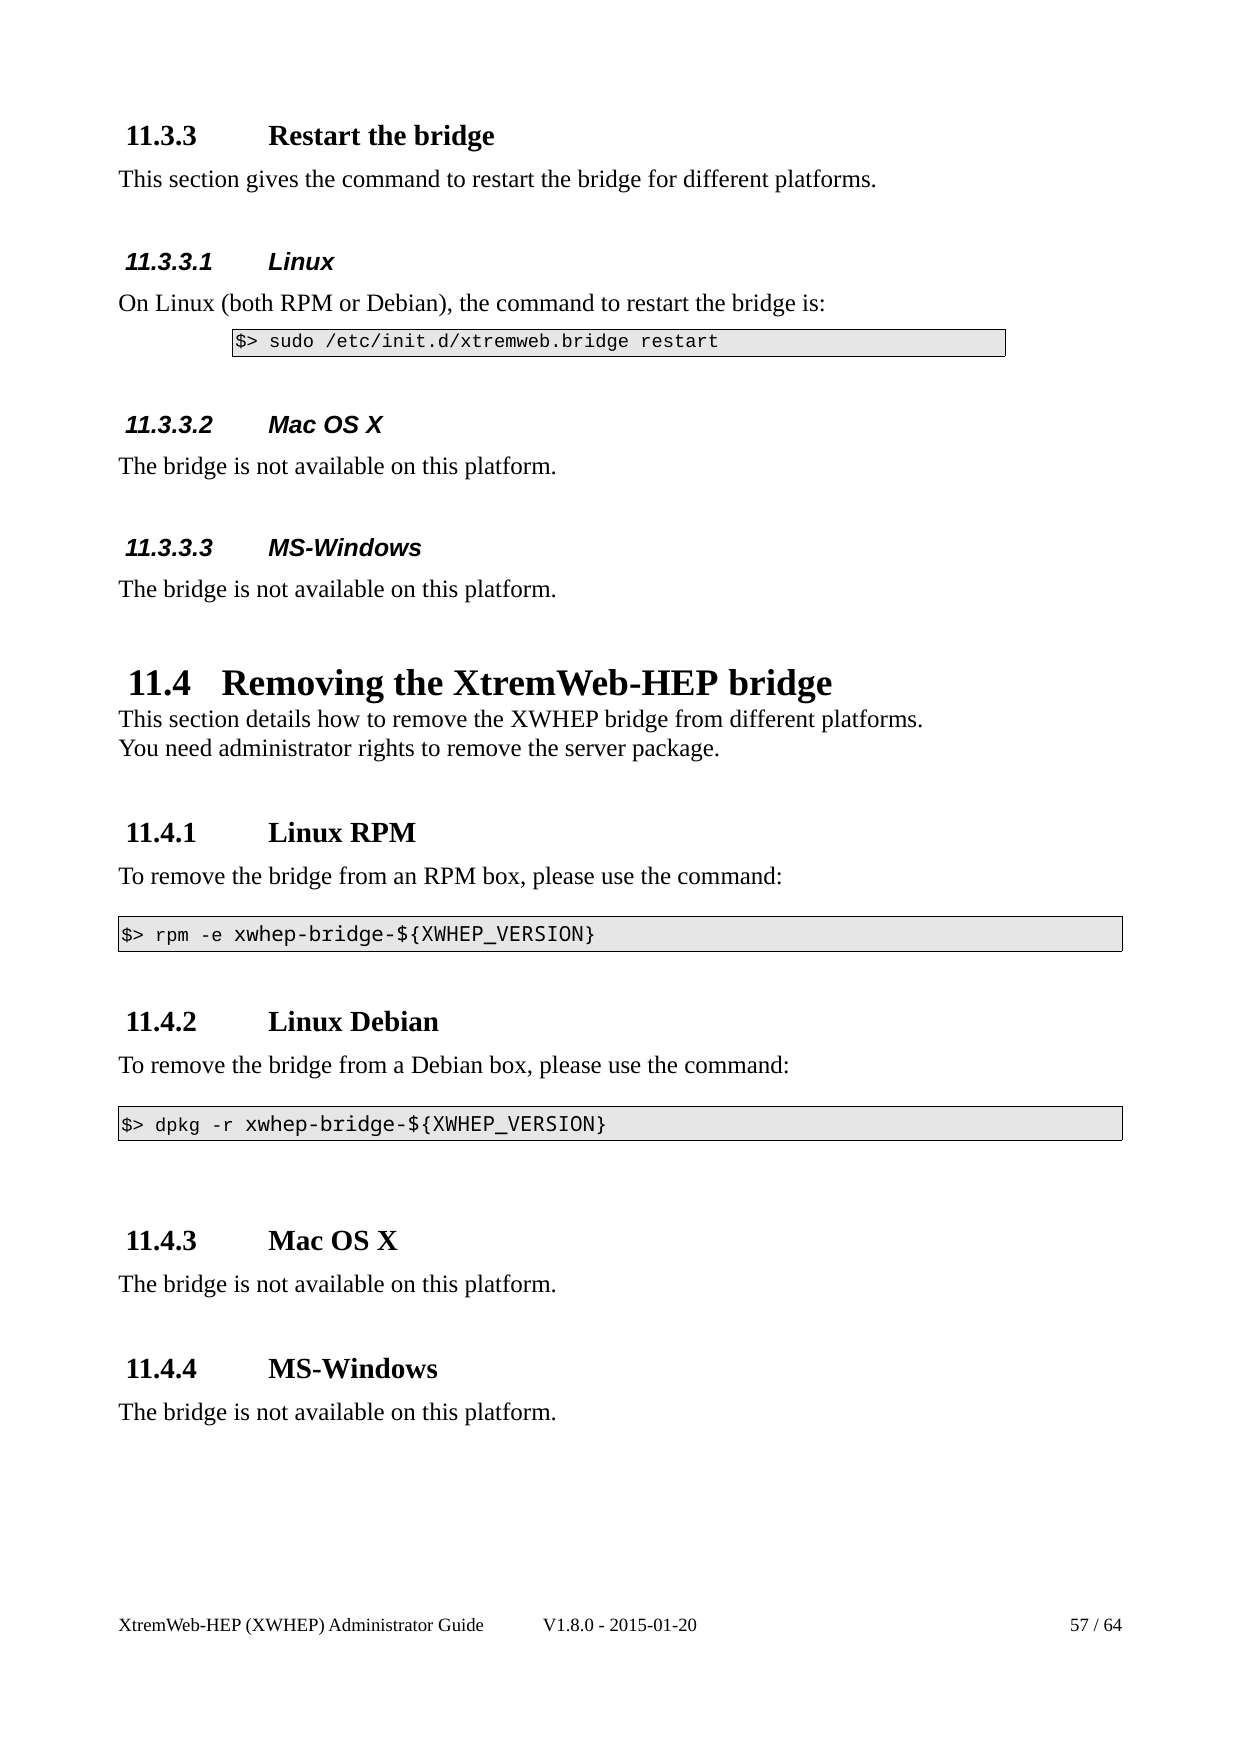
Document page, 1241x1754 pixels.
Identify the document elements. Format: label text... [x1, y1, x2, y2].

text $> dpkg -r xwhep-bridge-${XWHEP_VERSION} [119, 1107, 1122, 1140]
subtitle Linux RPM [118, 815, 1122, 849]
text $> sudo /etc/init.d/xtremweb.bridge restart [233, 330, 1005, 356]
subtitle Restart the bridge [118, 118, 1122, 152]
text $> rpm -e xwhep-bridge-${XWHEP_VERSION} [119, 917, 1122, 951]
text This section details how to remove the XWHEP bridge from different platforms. [118, 704, 1122, 733]
text This section gives the command to restart the bridge for different platforms. [118, 164, 1122, 193]
text To remove the bridge from a Debian box, please use the command: [118, 1051, 1122, 1079]
subtitle Removing the XtremWeb-HEP bridge [118, 661, 1122, 704]
subtitle Mac OS X [118, 410, 1122, 438]
text On Linux (both RPM or Debian), the command to restart the bridge is: [118, 288, 1122, 316]
subtitle Linux [118, 247, 1122, 275]
subtitle Linux Debian [118, 1004, 1122, 1038]
text To remove the bridge from an RPM box, please use the command: [118, 861, 1122, 890]
text You need administrator rights to remove the server package. [118, 733, 1122, 761]
subtitle MS-Windows [118, 533, 1122, 562]
text The bridge is not available on this platform. [118, 574, 1122, 603]
subtitle MS-Windows [118, 1351, 1122, 1385]
text The bridge is not available on this platform. [118, 1397, 1122, 1426]
text The bridge is not available on this platform. [118, 451, 1122, 480]
text The bridge is not available on this platform. [118, 1269, 1122, 1297]
subtitle Mac OS X [118, 1223, 1122, 1256]
